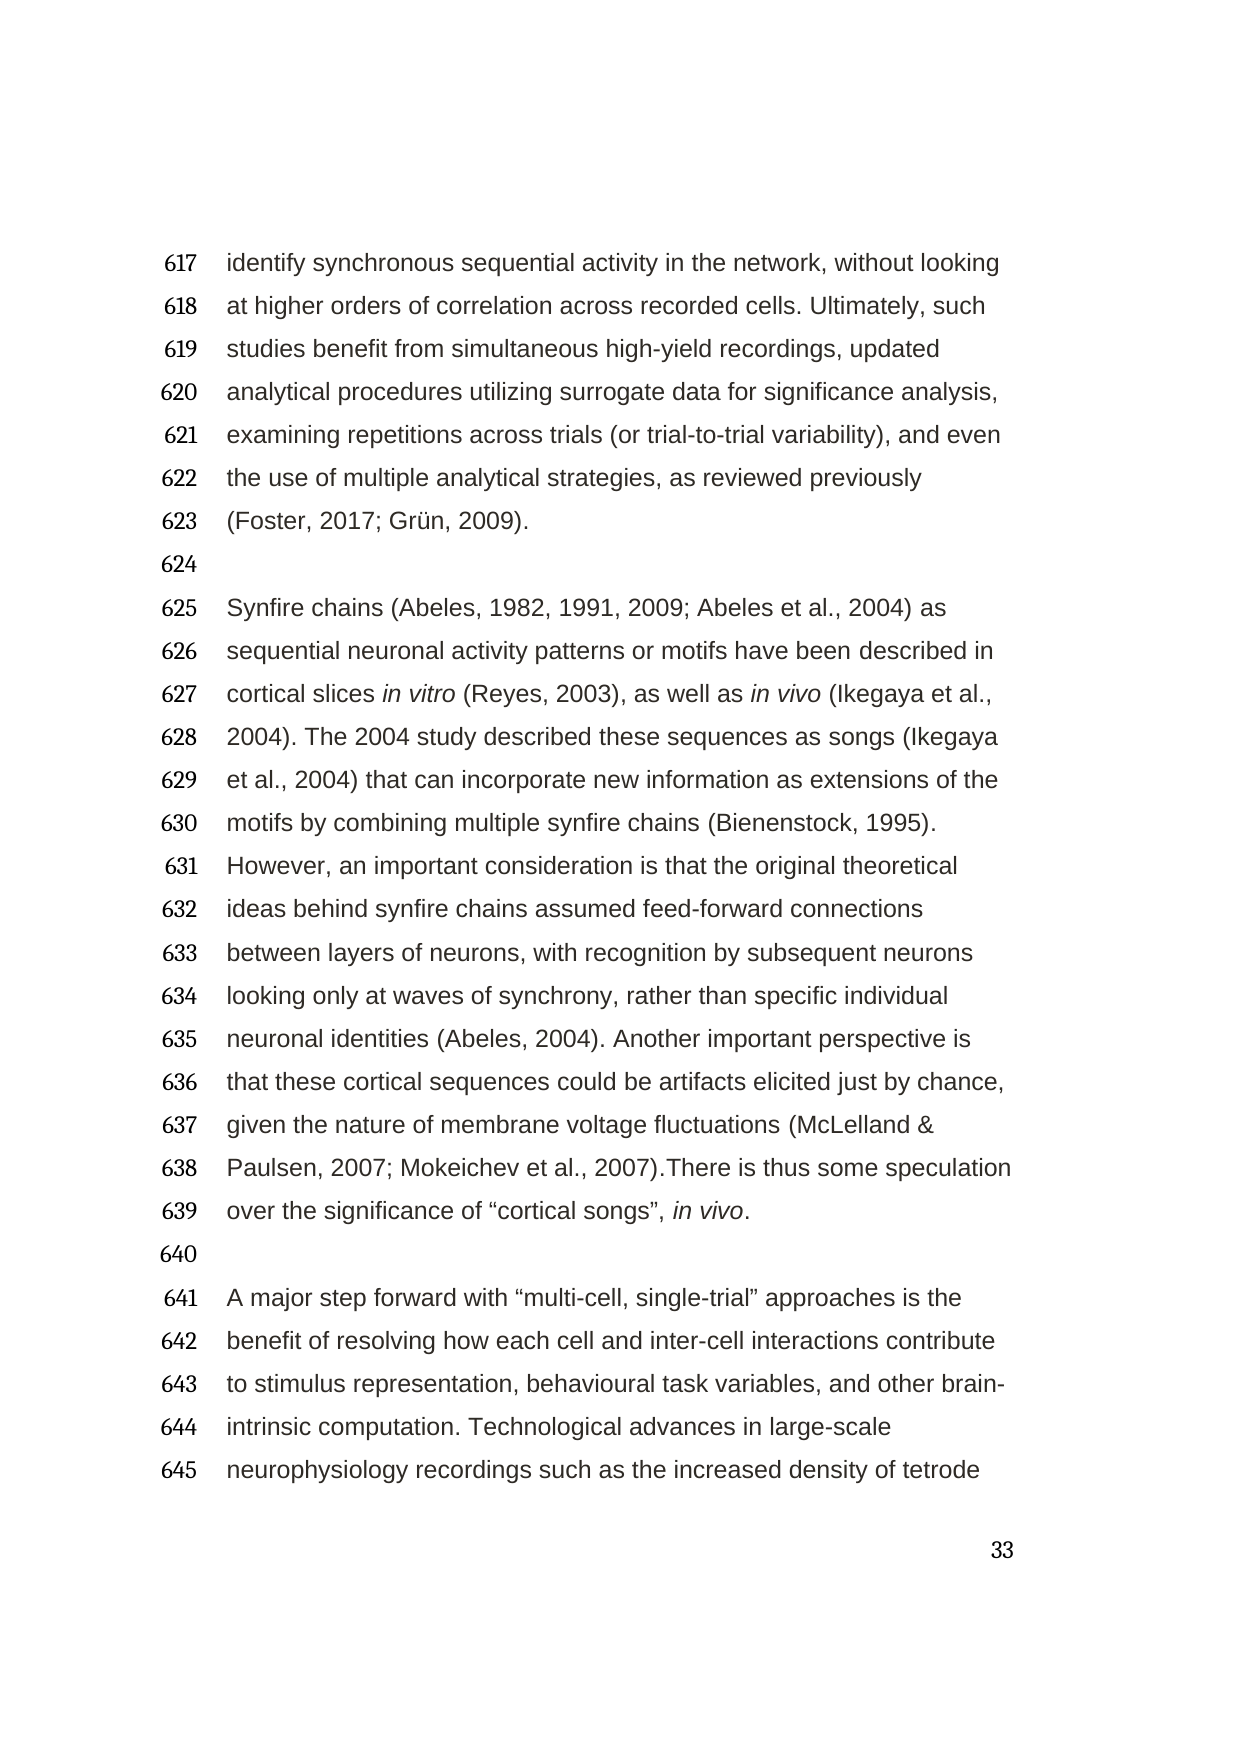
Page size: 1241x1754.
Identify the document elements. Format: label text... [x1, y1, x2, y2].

text identify synchronous sequential activity in the network, without looking at higher orders of correlation across recorded cells. Ultimately, such studies benefit from simultaneous high-yield recordings, updated analytical procedures utilizing surrogate data for significance analysis, examining repetitions across trials (or trial-to-trial variability), and even the use of multiple analytical strategies, as reviewed previously (Foster, 2017; Grün, 2009)⁠. [226, 248, 1014, 535]
text A major step forward with “multi-cell, single-trial” approaches is the benefit of resolving how each cell and inter-cell interactions contribute to stimulus representation, behavioural task variables, and other brain-intrinsic computation. Technological advances in large-scale neurophysiology recordings such as the increased density of tetrode [226, 1283, 1014, 1484]
text Synfire chains (Abeles, 1982, 1991, 2009; Abeles et al., 2004)⁠ as sequential neuronal activity patterns or motifs have been described in cortical slices in vitro (Reyes, 2003)⁠, as well as in vivo (Ikegaya et al., 2004)⁠. The 2004 study described these sequences as songs (Ikegaya et al., 2004)⁠ that can incorporate new information as extensions of the motifs by combining multiple synfire chains (Bienenstock, 1995)⁠. However, an important consideration is that the original theoretical ideas behind synfire chains assumed feed-forward connections between layers of neurons, with recognition by subsequent neurons looking only at waves of synchrony, rather than specific individual neuronal identities (Abeles, 2004)⁠. Another important perspective is that these cortical sequences could be artifacts elicited just by chance, given the nature of membrane voltage fluctuations (McLelland & Paulsen, 2007; Mokeichev et al., 2007)⁠.There is thus some speculation over the significance of “cortical songs”, in vivo. [226, 593, 1014, 1225]
